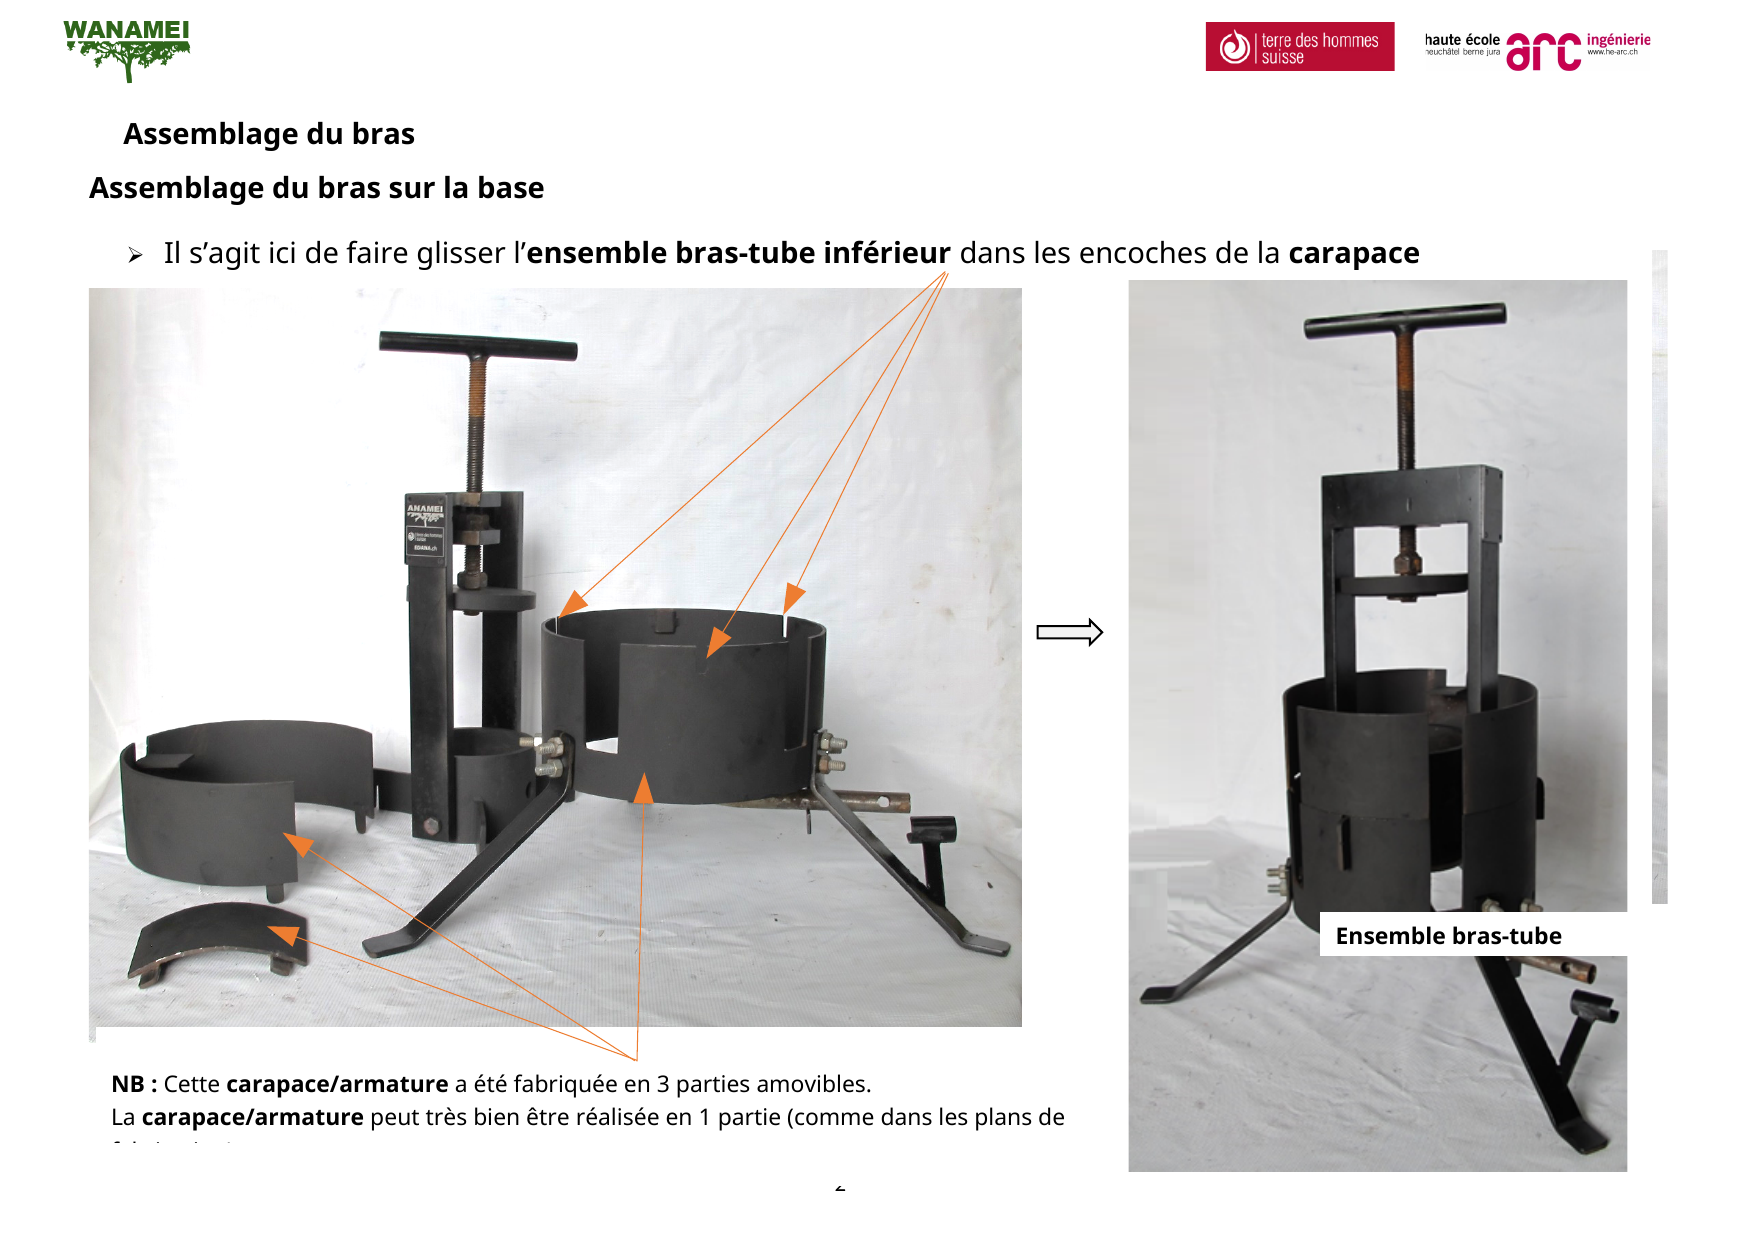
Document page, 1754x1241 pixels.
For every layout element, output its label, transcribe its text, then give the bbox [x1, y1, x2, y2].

text Ensemble bras-tube inférieur [1335, 920, 1652, 948]
list Il s’agit ici de faire glisser l’ensemble bras-tube inférieur dans les encoches de la carapace [126, 232, 1637, 272]
text Assemblage du bras [123, 113, 1672, 153]
text La carapace/armature peut très bien être réalisée en 1 partie (comme dans les plans de fabrication) [111, 1101, 1070, 1143]
text NB : Cette carapace/armature a été fabriquée en 3 parties amovibles. [111, 1068, 1070, 1099]
text Assemblage du bras sur la base [89, 168, 1637, 207]
